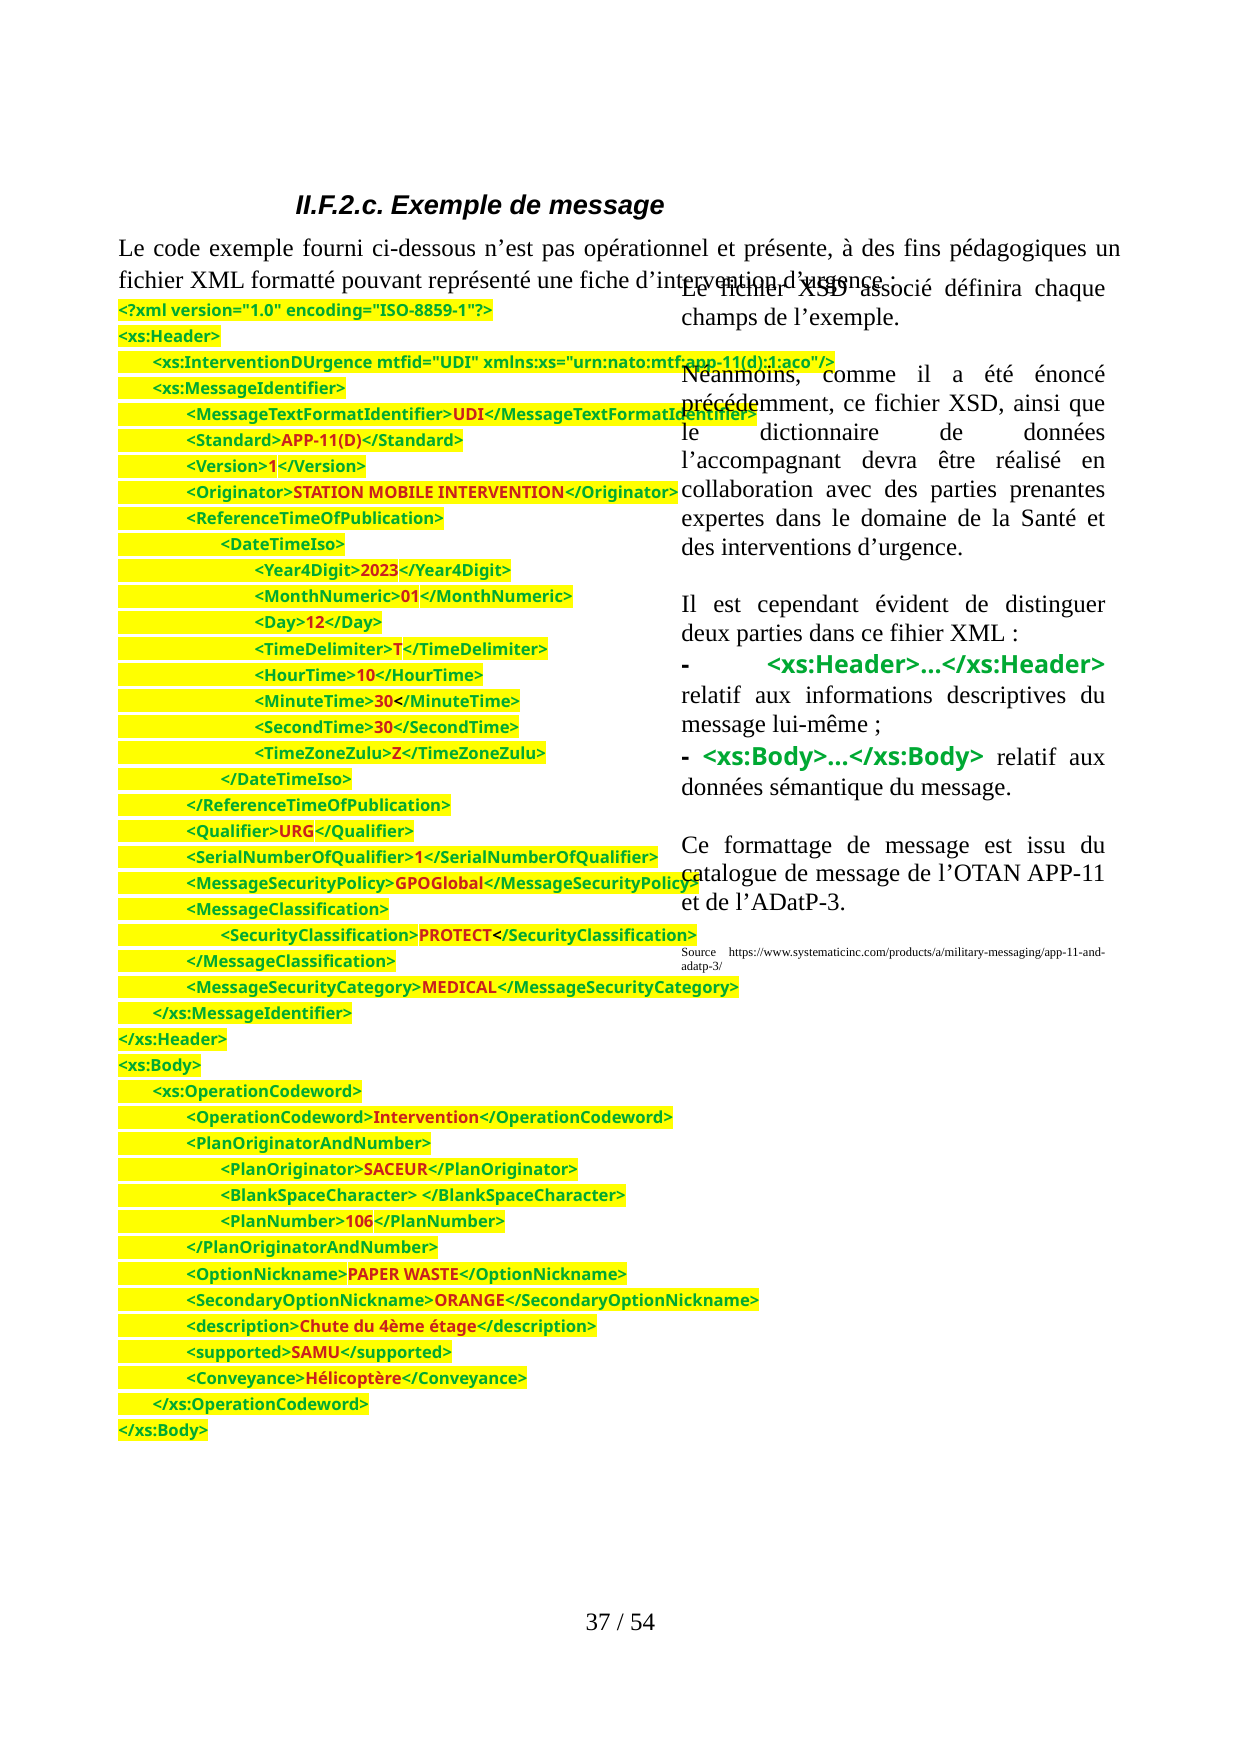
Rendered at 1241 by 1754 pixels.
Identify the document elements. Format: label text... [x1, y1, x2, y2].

text </xs:Body> [118, 1418, 1122, 1441]
text <PlanNumber>106</PlanNumber> [118, 1210, 1122, 1233]
text </xs:OperationCodeword> [118, 1392, 1122, 1415]
text <MinuteTime>30</MinuteTime> [118, 689, 1122, 712]
text <DateTimeIso> [118, 533, 1122, 556]
text </xs:MessageIdentifier> [118, 1002, 1122, 1024]
text <Standard>APP-11(D)</Standard> [118, 429, 1122, 452]
text <MessageSecurityPolicy>GPOGlobal</MessageSecurityPolicy> [118, 872, 1122, 894]
text </MessageClassification> [118, 950, 1122, 972]
text <HourTime>10</HourTime> [118, 663, 1122, 686]
text <SecondTime>30</SecondTime> [118, 715, 1122, 738]
text <Year4Digit>2023</Year4Digit> [118, 559, 1122, 582]
text <Conveyance>Hélicoptère</Conveyance> [118, 1366, 1122, 1389]
text <Version>1</Version> [118, 455, 1122, 478]
text <SerialNumberOfQualifier>1</SerialNumberOfQualifier> [118, 846, 1122, 868]
text <BlankSpaceCharacter> </BlankSpaceCharacter> [118, 1184, 1122, 1207]
text <SecondaryOptionNickname>ORANGE</SecondaryOptionNickname> [118, 1288, 1122, 1311]
text <MessageTextFormatIdentifier>UDI</MessageTextFormatIdentifier> [118, 403, 1122, 426]
text <description>Chute du 4ème étage</description> [118, 1314, 1122, 1337]
text <ReferenceTimeOfPublication> [118, 507, 1122, 530]
text <TimeDelimiter>T</TimeDelimiter> [118, 637, 1122, 660]
text <?xml version="1.0" encoding="ISO-8859-1"?> [118, 299, 1122, 321]
text <OperationCodeword>Intervention</OperationCodeword> [118, 1106, 1122, 1129]
text <supported>SAMU</supported> [118, 1340, 1122, 1363]
text <xs:InterventionDUrgence mtfid="UDI" xmlns:xs="urn:nato:mtf:app-11(d):1:aco"/> [118, 351, 1122, 373]
text </ReferenceTimeOfPublication> [118, 793, 1122, 816]
text <xs:Header> [118, 325, 1122, 347]
text <Qualifier>URG</Qualifier> [118, 819, 1122, 842]
text <Day>12</Day> [118, 611, 1122, 634]
text <xs:MessageIdentifier> [118, 377, 1122, 399]
text <Originator>STATION MOBILE INTERVENTION</Originator> [118, 481, 1122, 504]
text <PlanOriginatorAndNumber> [118, 1132, 1122, 1155]
text <TimeZoneZulu>Z</TimeZoneZulu> [118, 741, 1122, 764]
text <SecurityClassification>PROTECT</SecurityClassification> [118, 924, 1122, 946]
text Le code exemple fourni ci-dessous n’est pas opérationnel et présente, à des fins pédagogiques un fichier XML formatté pouvant représenté une fiche d’intervention d’urgence : [118, 233, 1122, 294]
text <OptionNickname>PAPER WASTE</OptionNickname> [118, 1262, 1122, 1285]
subtitle Exemple de message [118, 189, 1122, 220]
text <MessageClassification> [118, 898, 1122, 920]
text </xs:Header> [118, 1028, 1122, 1051]
text <PlanOriginator>SACEUR</PlanOriginator> [118, 1158, 1122, 1181]
text <xs:OperationCodeword> [118, 1080, 1122, 1103]
text <MonthNumeric>01</MonthNumeric> [118, 585, 1122, 608]
text <xs:Body> [118, 1054, 1122, 1077]
text </DateTimeIso> [118, 767, 1122, 790]
text <MessageSecurityCategory>MEDICAL</MessageSecurityCategory> [118, 976, 1122, 998]
text </PlanOriginatorAndNumber> [118, 1236, 1122, 1259]
